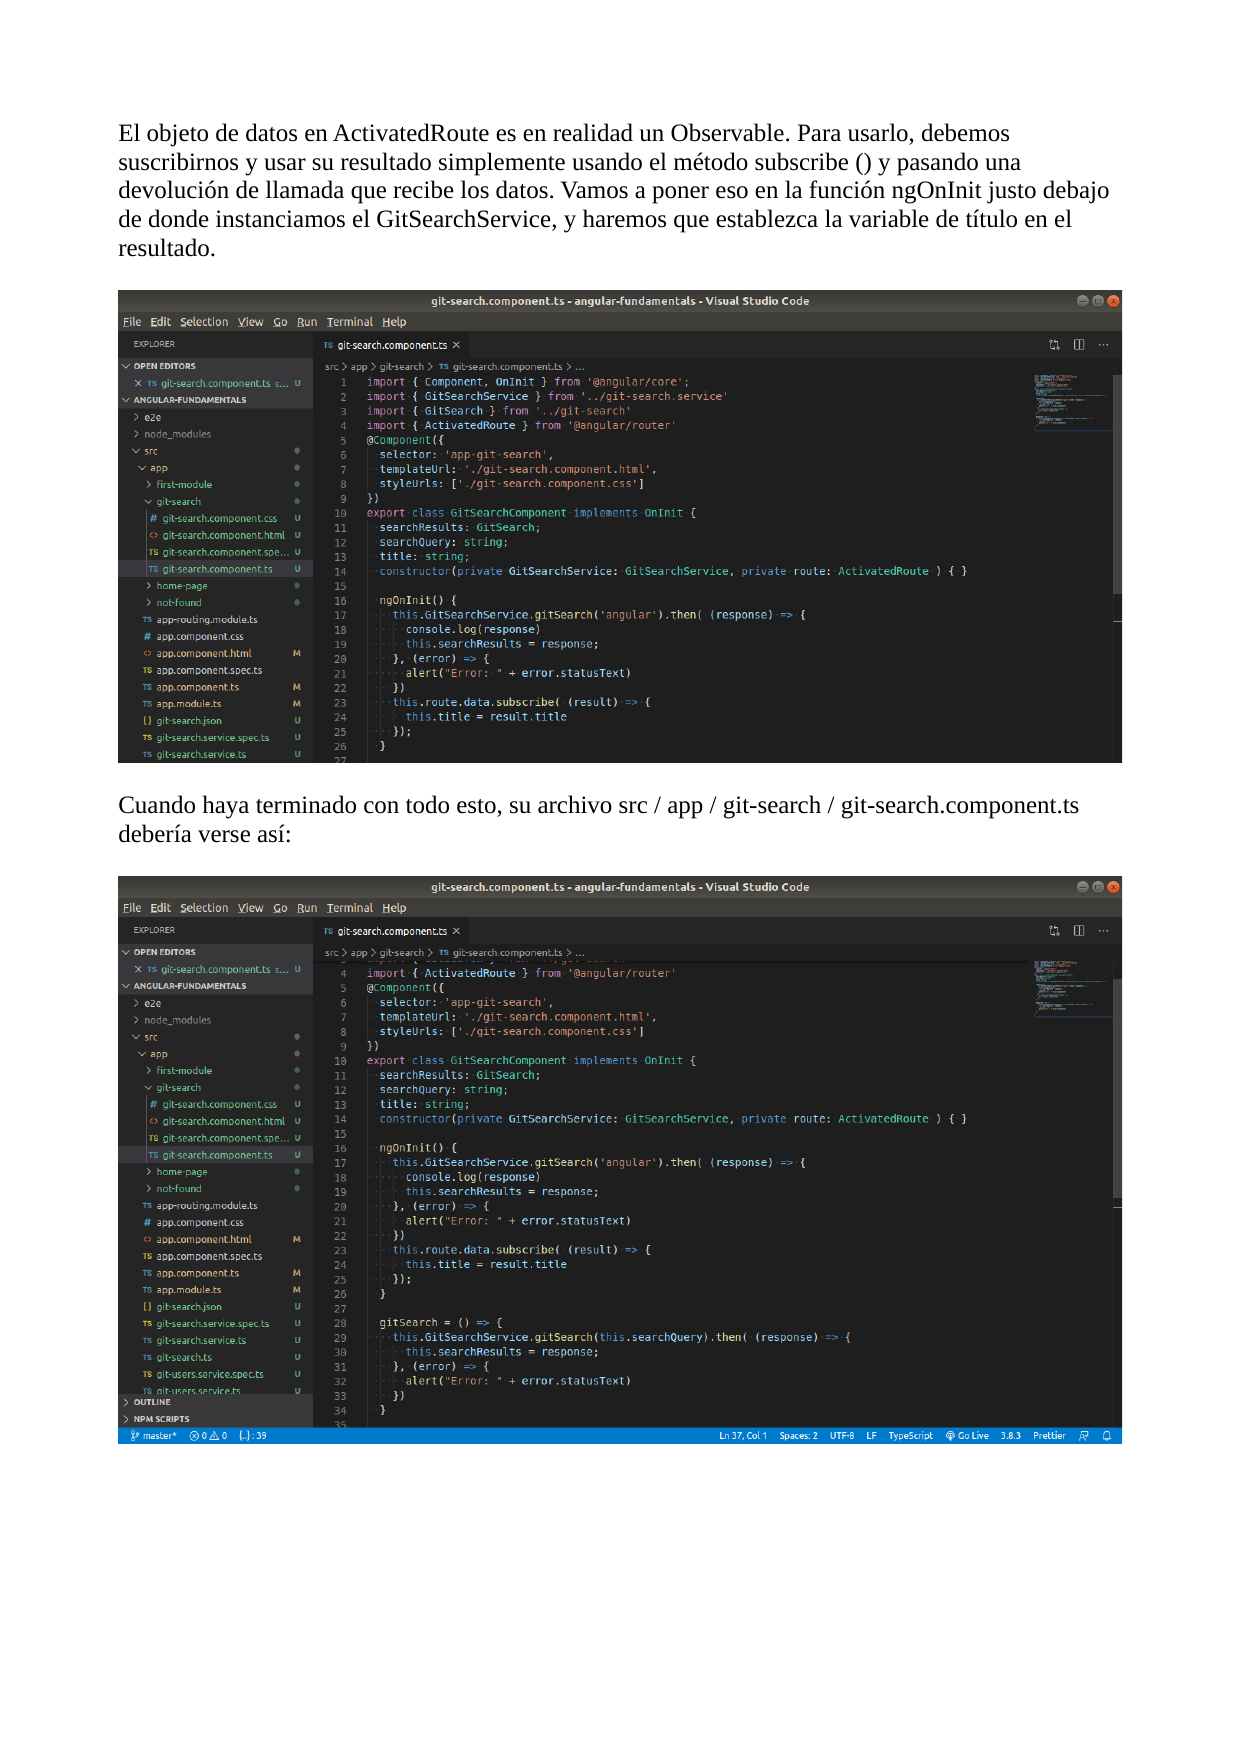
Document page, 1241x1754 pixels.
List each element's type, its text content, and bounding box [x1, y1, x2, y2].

picture [118, 876, 1123, 1444]
text El objeto de datos en ActivatedRoute es en realidad un Observable. Para usarlo, debemos suscribirnos y usar su resultado simplemente usando el método subscribe () y pasando una devolución de llamada que recibe los datos. Vamos a poner eso en la función ngOnInit justo debajo de donde instanciamos el GitSearchService, y haremos que establezca la variable de título en el resultado. [118, 118, 1122, 262]
text Cuando haya terminado con todo esto, su archivo src / app / git-search / git-search.component.ts debería verse así: [118, 790, 1122, 848]
picture [118, 290, 1123, 763]
